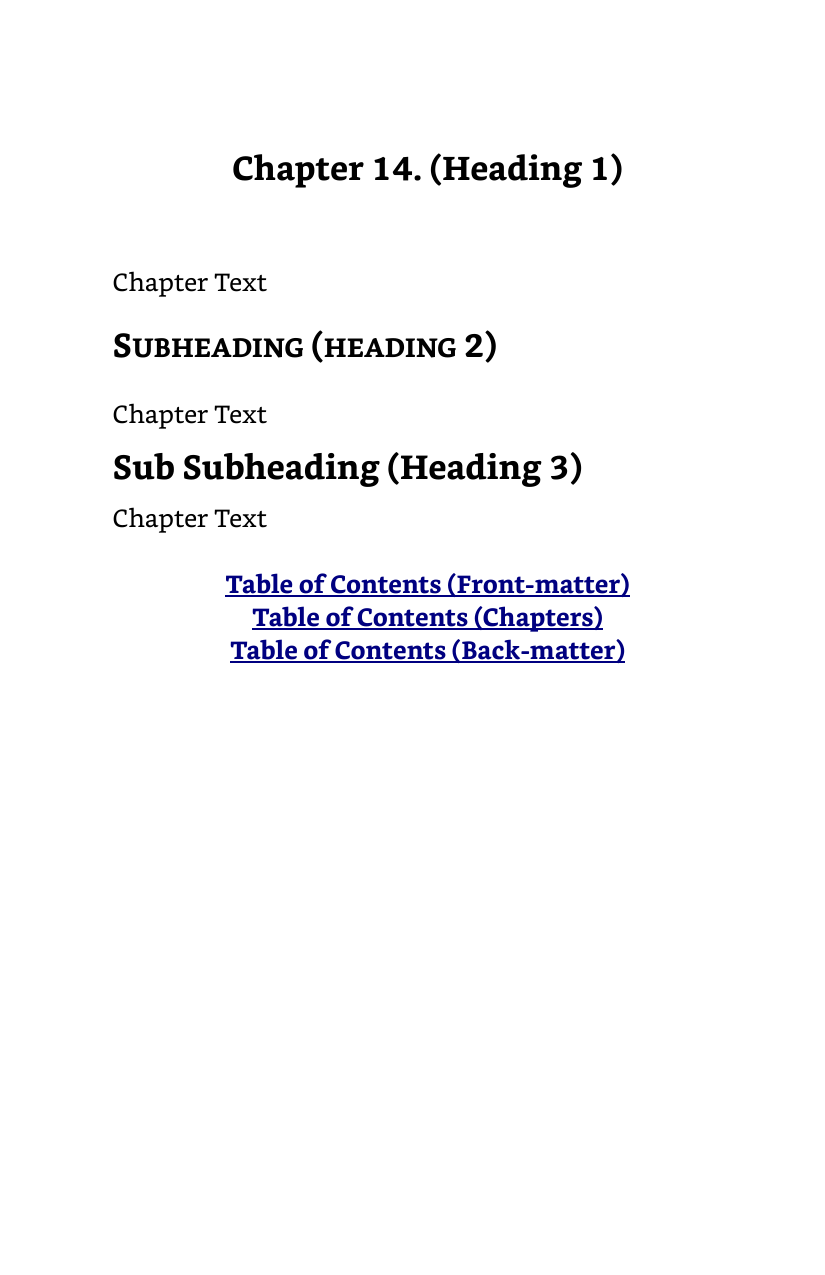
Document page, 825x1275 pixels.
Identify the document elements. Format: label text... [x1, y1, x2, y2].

subtitle Sub Subheading (Heading 3) [112, 444, 742, 488]
subtitle Subheading (heading 2) [112, 322, 742, 366]
text Table of Contents (Back-matter) [112, 633, 742, 666]
text Table of Contents (Front-matter) [112, 567, 742, 600]
text Table of Contents (Chapters) [112, 600, 742, 633]
text Chapter Text [112, 397, 742, 429]
subtitle Chapter 14. (Heading 1) [112, 146, 742, 189]
text Chapter Text [112, 501, 742, 534]
text Chapter Text [112, 264, 742, 297]
